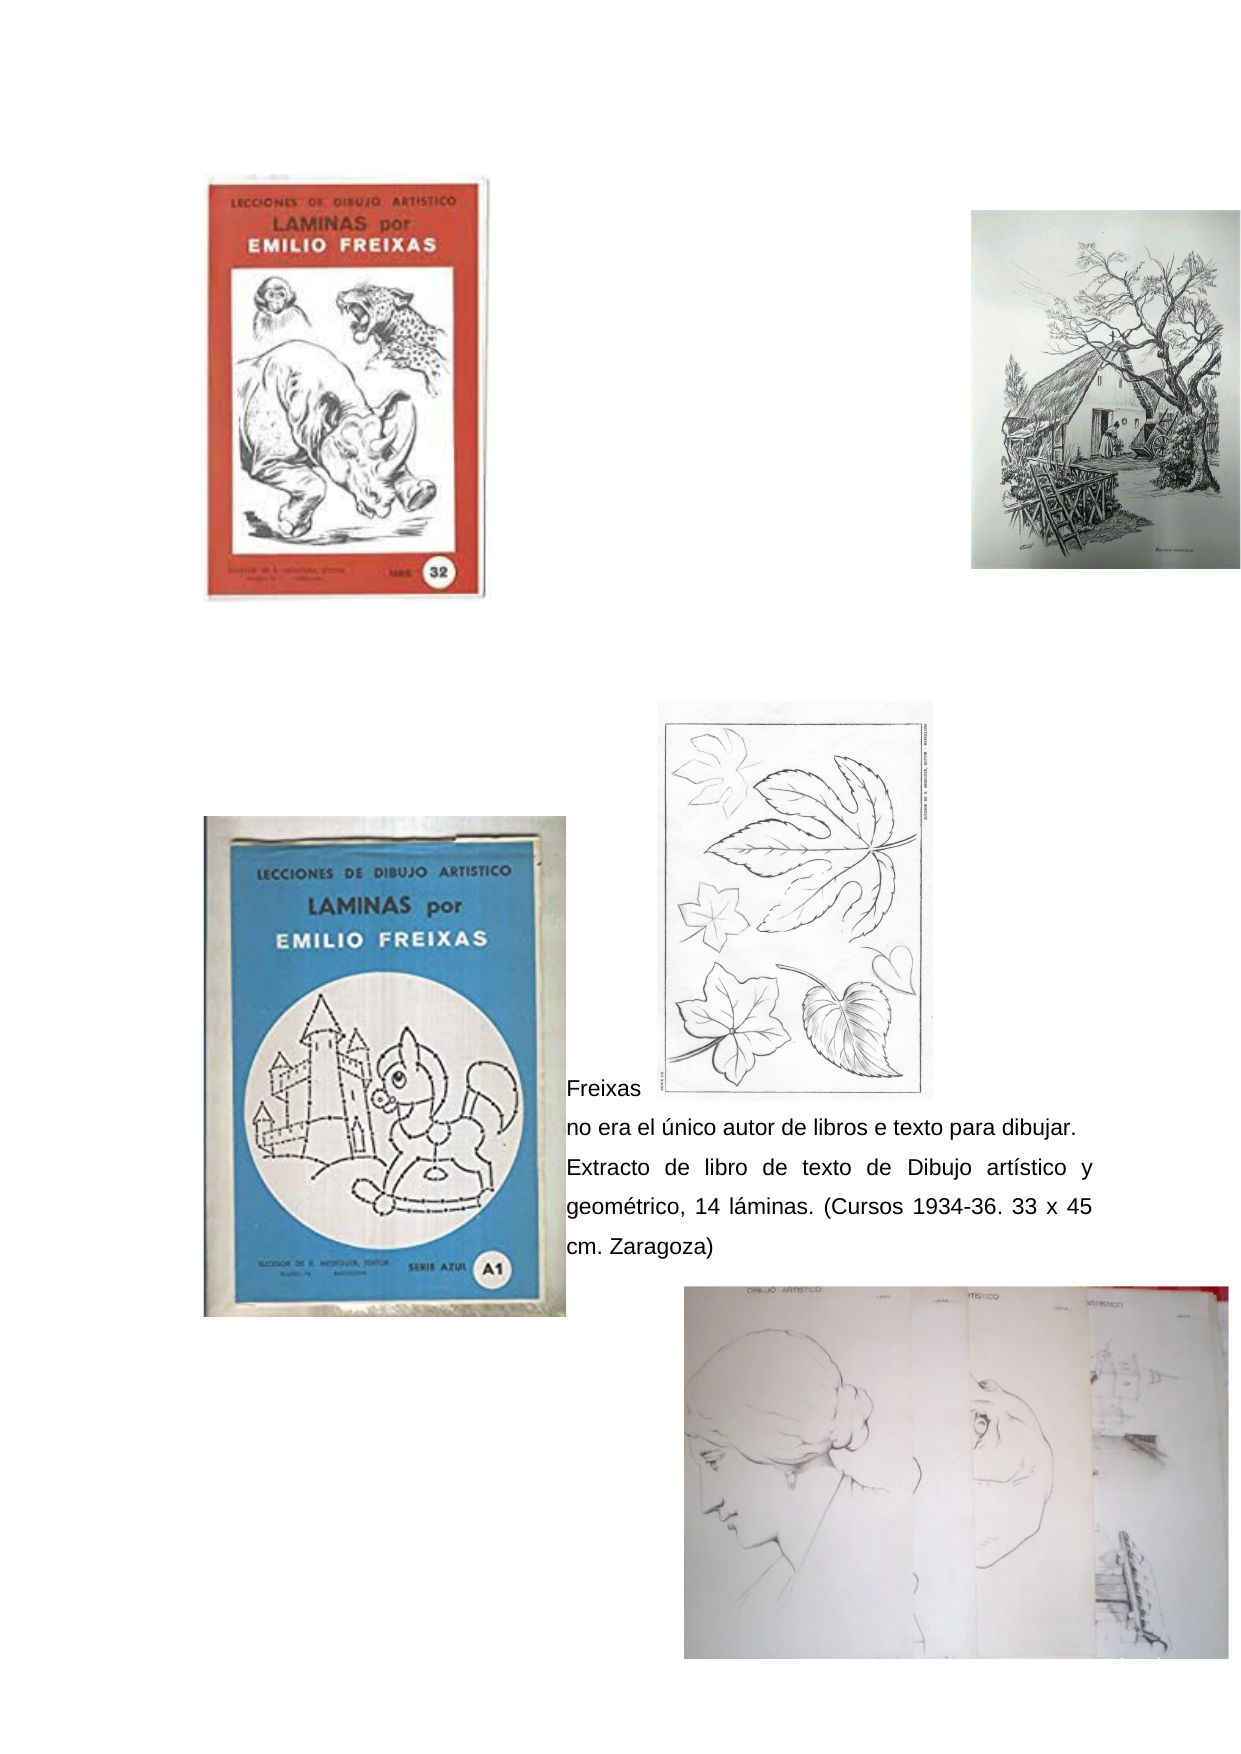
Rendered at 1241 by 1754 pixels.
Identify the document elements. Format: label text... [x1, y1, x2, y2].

text Extracto de libro de texto de Dibujo artístico y geométrico, 14 láminas. (Cursos 1934-36. 33 x 45 cm. Zaragoza) [567, 1154, 1093, 1259]
picture [203, 174, 492, 602]
picture [683, 1286, 1241, 1659]
text [148, 1154, 203, 1259]
picture [203, 816, 567, 1317]
text [148, 1075, 203, 1141]
picture [657, 701, 933, 1101]
picture [971, 210, 1241, 569]
text Freixas no era el único autor de libros e texto para dibujar. [567, 1075, 1093, 1141]
